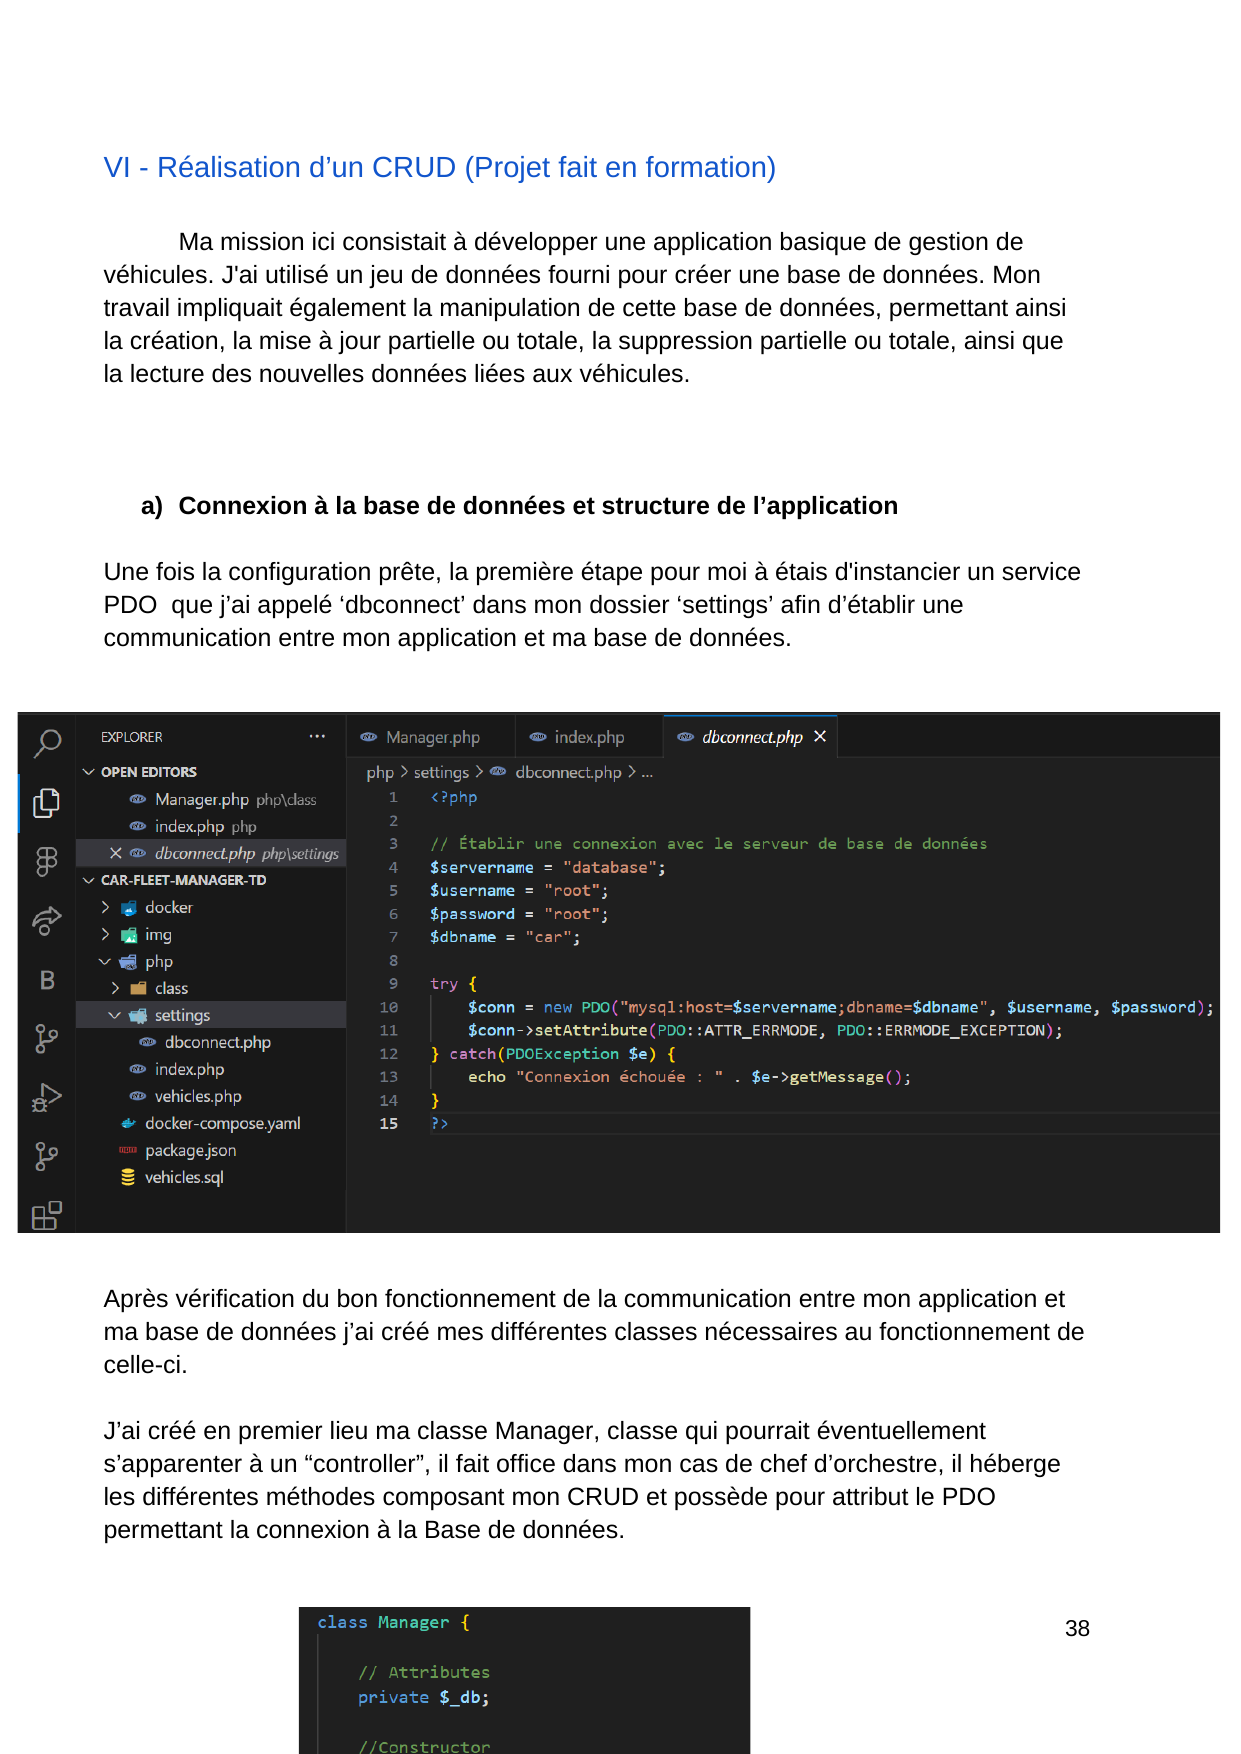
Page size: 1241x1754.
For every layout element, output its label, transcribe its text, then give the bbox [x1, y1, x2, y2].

text Ma mission ici consistait à développer une application basique de gestion de véhicules. J'ai utilisé un jeu de données fourni pour créer une base de données. Mon travail impliquait également la manipulation de cette base de données, permettant ainsi la création, la mise à jour partielle ou totale, la suppression partielle ou totale, ainsi que la lecture des nouvelles données liées aux véhicules. [103, 227, 1090, 388]
text Une fois la configuration prête, la première étape pour moi à étais d'instancier un service PDO que j’ai appelé ‘dbconnect’ dans mon dossier ‘settings’ afin d’établir une communication entre mon application et ma base de données. [103, 557, 1090, 652]
text J’ai créé en premier lieu ma classe Manager, classe qui pourrait éventuellement s’apparenter à un “controller”, il fait office dans mon cas de chef d’orchestre, il héberge les différentes méthodes composant mon CRUD et possède pour attribut le PDO permettant la connexion à la Base de données. [103, 1416, 1090, 1544]
list Connexion à la base de données et structure de l’application [141, 491, 1090, 520]
picture [17, 712, 1221, 1233]
picture [298, 1607, 751, 1754]
text Après vérification du bon fonctionnement de la communication entre mon application et ma base de données j’ai créé mes différentes classes nécessaires au fonctionnement de celle-ci. [103, 1284, 1090, 1378]
text VI - Réalisation d’un CRUD (Projet fait en formation) [103, 150, 1090, 183]
